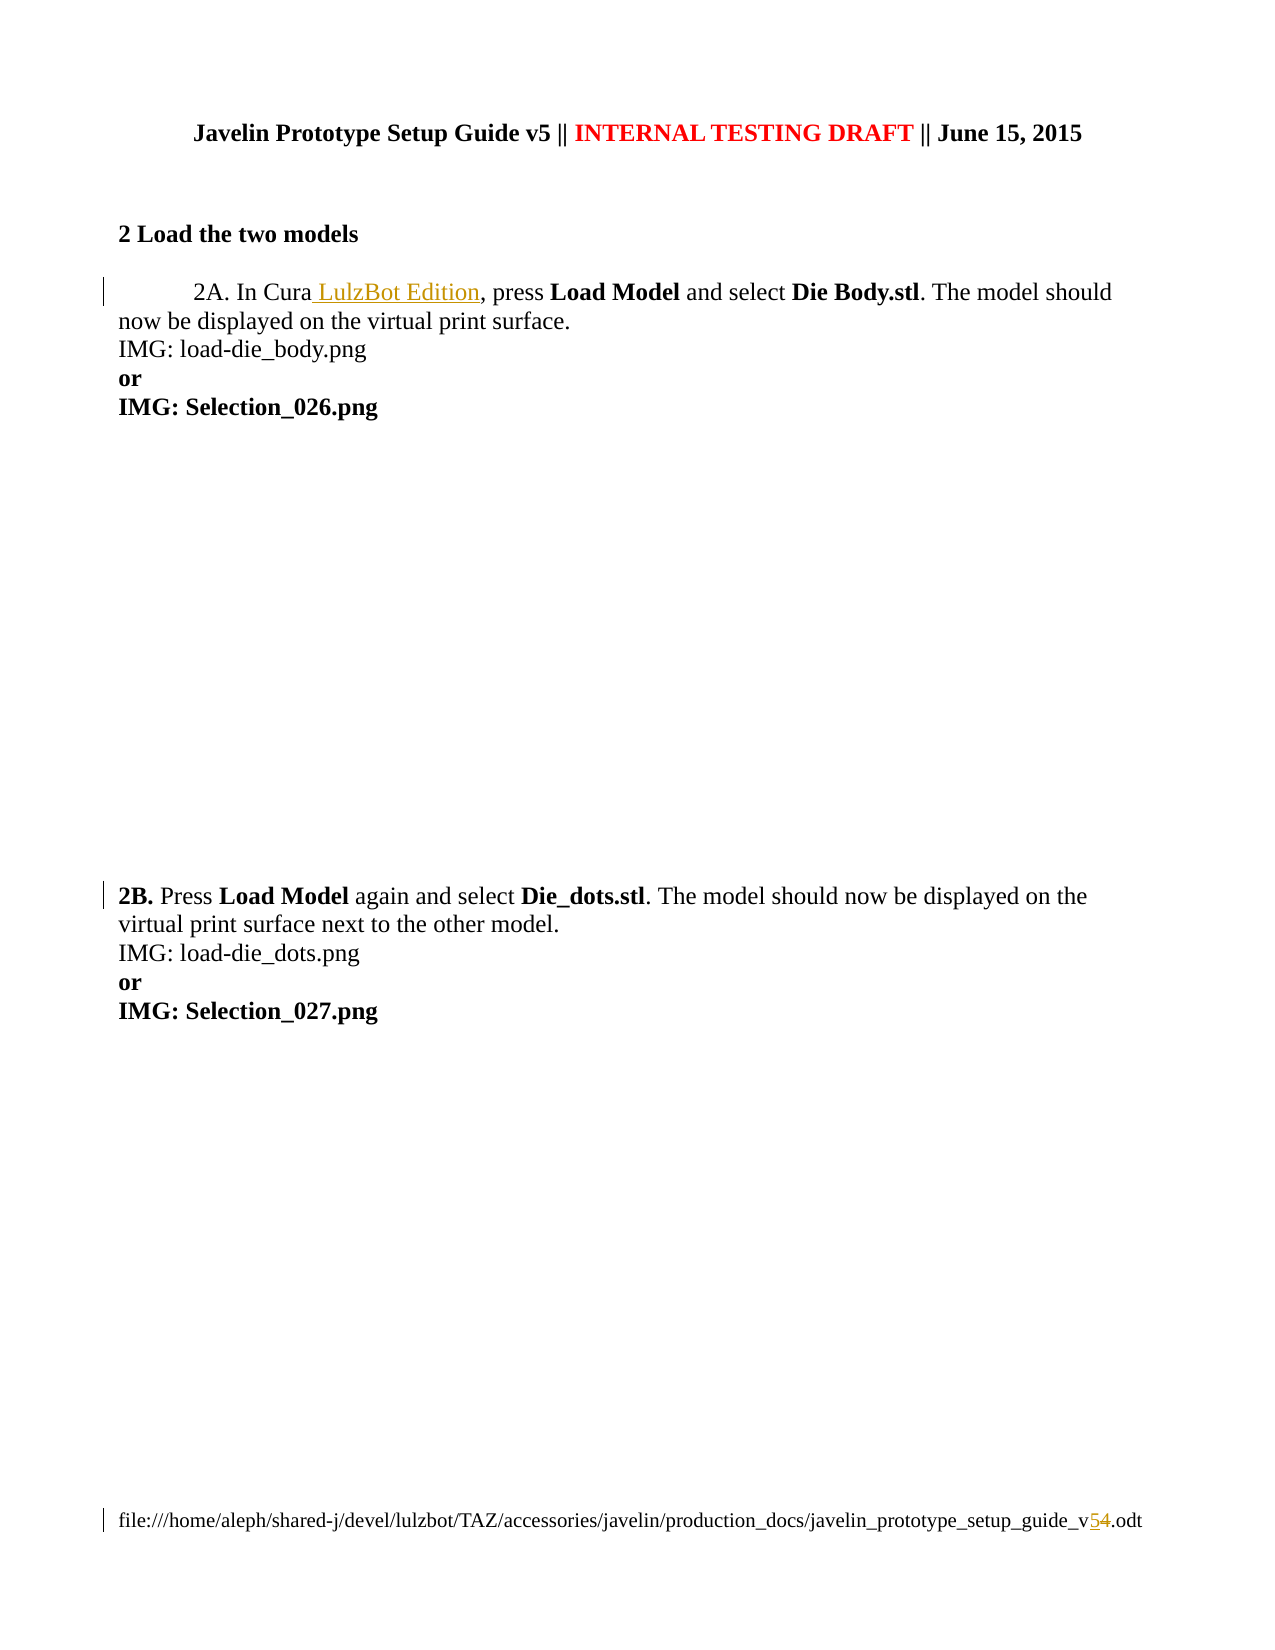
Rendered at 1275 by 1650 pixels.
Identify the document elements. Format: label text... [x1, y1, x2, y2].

text 2B. Press Load Model again and select Die_dots.stl. The model should now be displayed on the virtual print surface next to the other model. [118, 881, 1157, 938]
text 2A. In Cura LulzBot Edition, press Load Model and select Die Body.stl. The model should now be displayed on the virtual print surface. [118, 277, 1157, 334]
text IMG: Selection_026.png [118, 392, 1157, 421]
text or [118, 363, 1157, 392]
text IMG: Selection_027.png [118, 996, 1157, 1024]
text 2 Load the two models [118, 219, 1157, 248]
text IMG: load-die_dots.png [118, 938, 1157, 967]
text IMG: load-die_body.png [118, 334, 1157, 363]
text or [118, 967, 1157, 996]
